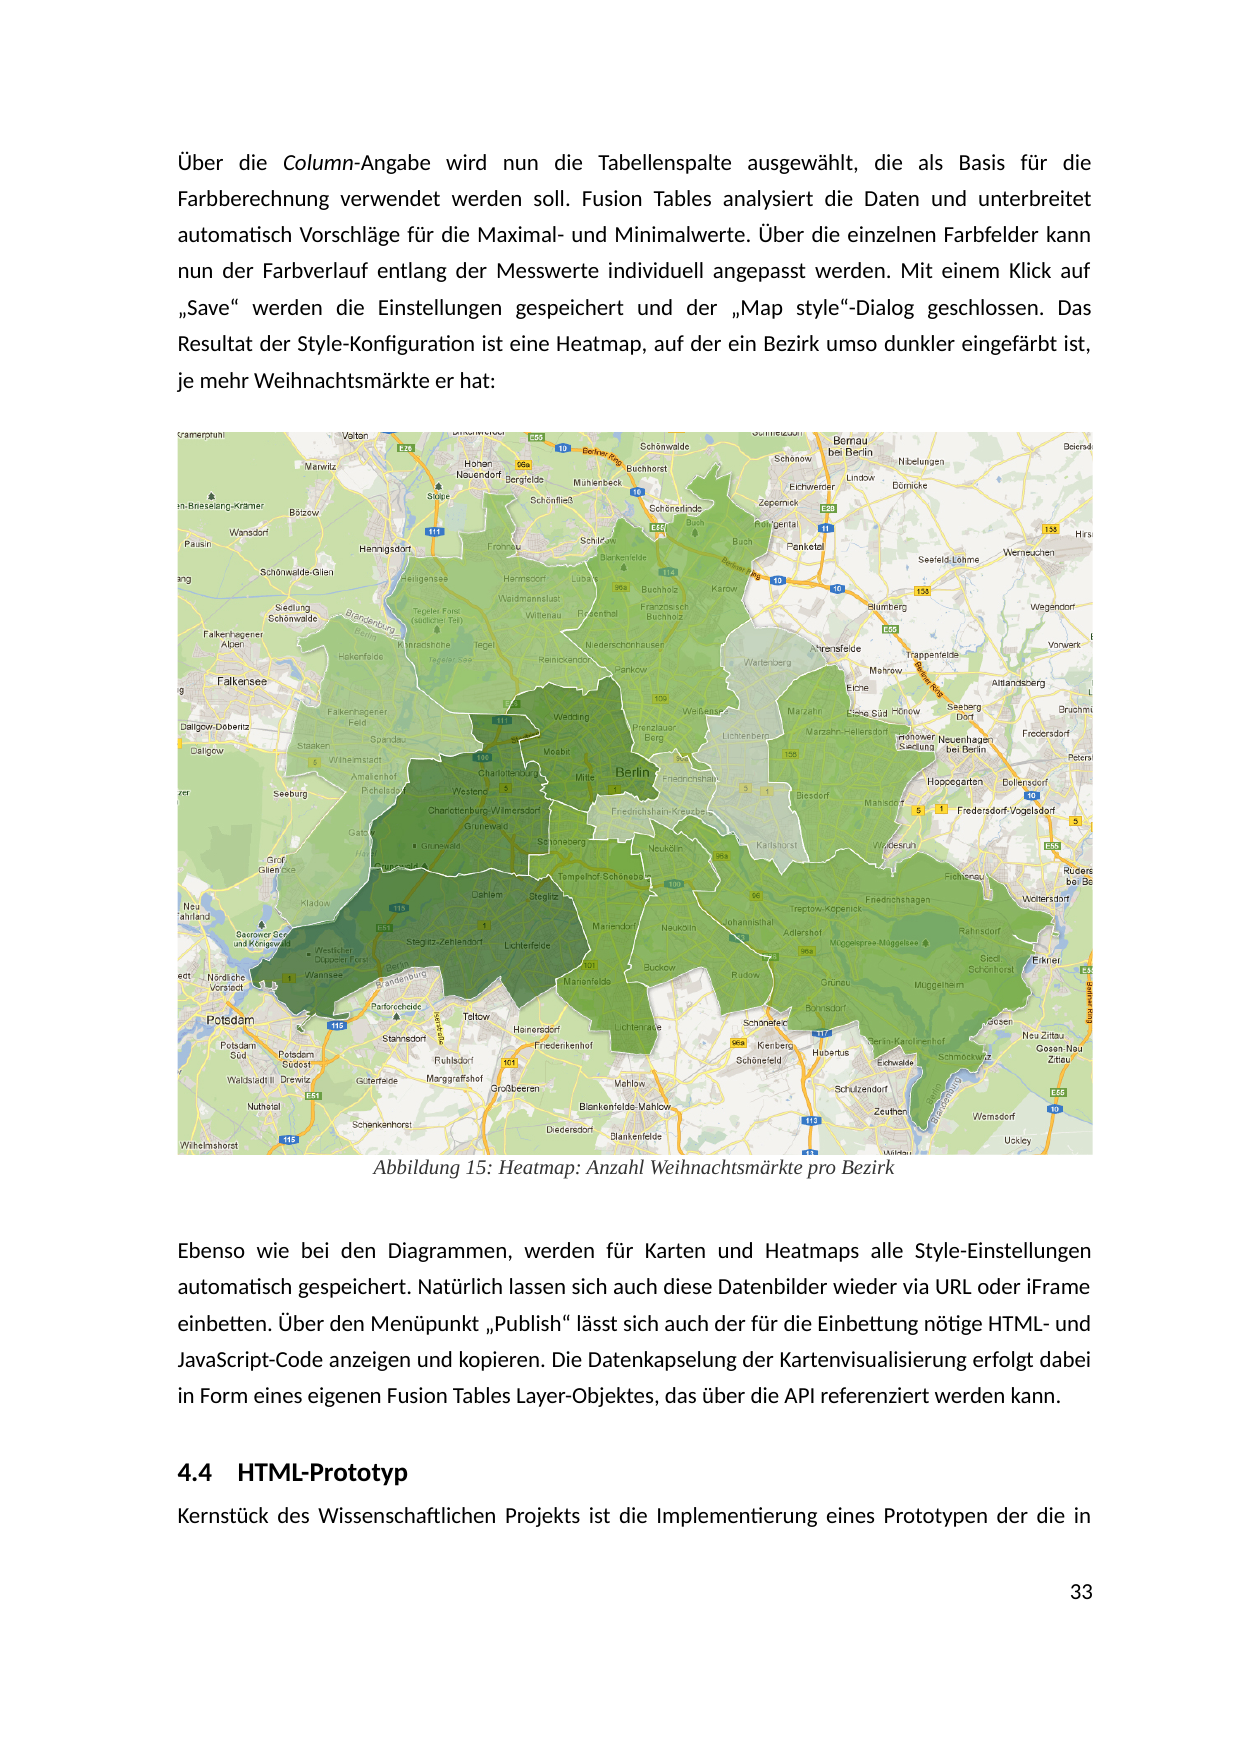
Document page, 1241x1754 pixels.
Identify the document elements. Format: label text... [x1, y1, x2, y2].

subtitle HTML-Prototyp [177, 1455, 1093, 1488]
text Über die Column-Angabe wird nun die Tabellenspalte ausgewählt, die als Basis für die Farbberechnung verwendet werden soll. Fusion Tables analysiert die Daten und unterbreitet automatisch Vorschläge für die Maximal- und Minimalwerte. Über die einzelnen Farbfelder kann nun der Farbverlauf entlang der Messwerte individuell angepasst werden. Mit einem Klick auf „Save“ werden die Einstellungen gespeichert und der „Map style“-Dialog geschlossen. Das Resultat der Style-Konfiguration ist eine Heatmap, auf der ein Bezirk umso dunkler eingefärbt ist, je mehr Weihnachtsmärkte er hat: [177, 148, 1093, 394]
picture [177, 432, 1093, 1155]
text Ebenso wie bei den Diagrammen, werden für Karten und Heatmaps alle Style-Einstellungen automatisch gespeichert. Natürlich lassen sich auch diese Datenbilder wieder via URL oder iFrame einbetten. Über den Menüpunkt „Publish“ lässt sich auch der für die Einbettung nötige HTML- und JavaScript-Code anzeigen und kopieren. Die Datenkapselung der Kartenvisualisierung erfolgt dabei in Form eines eigenen Fusion Tables Layer-Objektes, das über die API referenziert werden kann. [177, 1236, 1093, 1409]
text Abbildung 15: Heatmap: Anzahl Weihnachtsmärkte pro Bezirk [177, 1155, 1093, 1179]
text Kernstück des Wissenschaftlichen Projekts ist die Implementierung eines Prototypen der die in [177, 1501, 1093, 1529]
